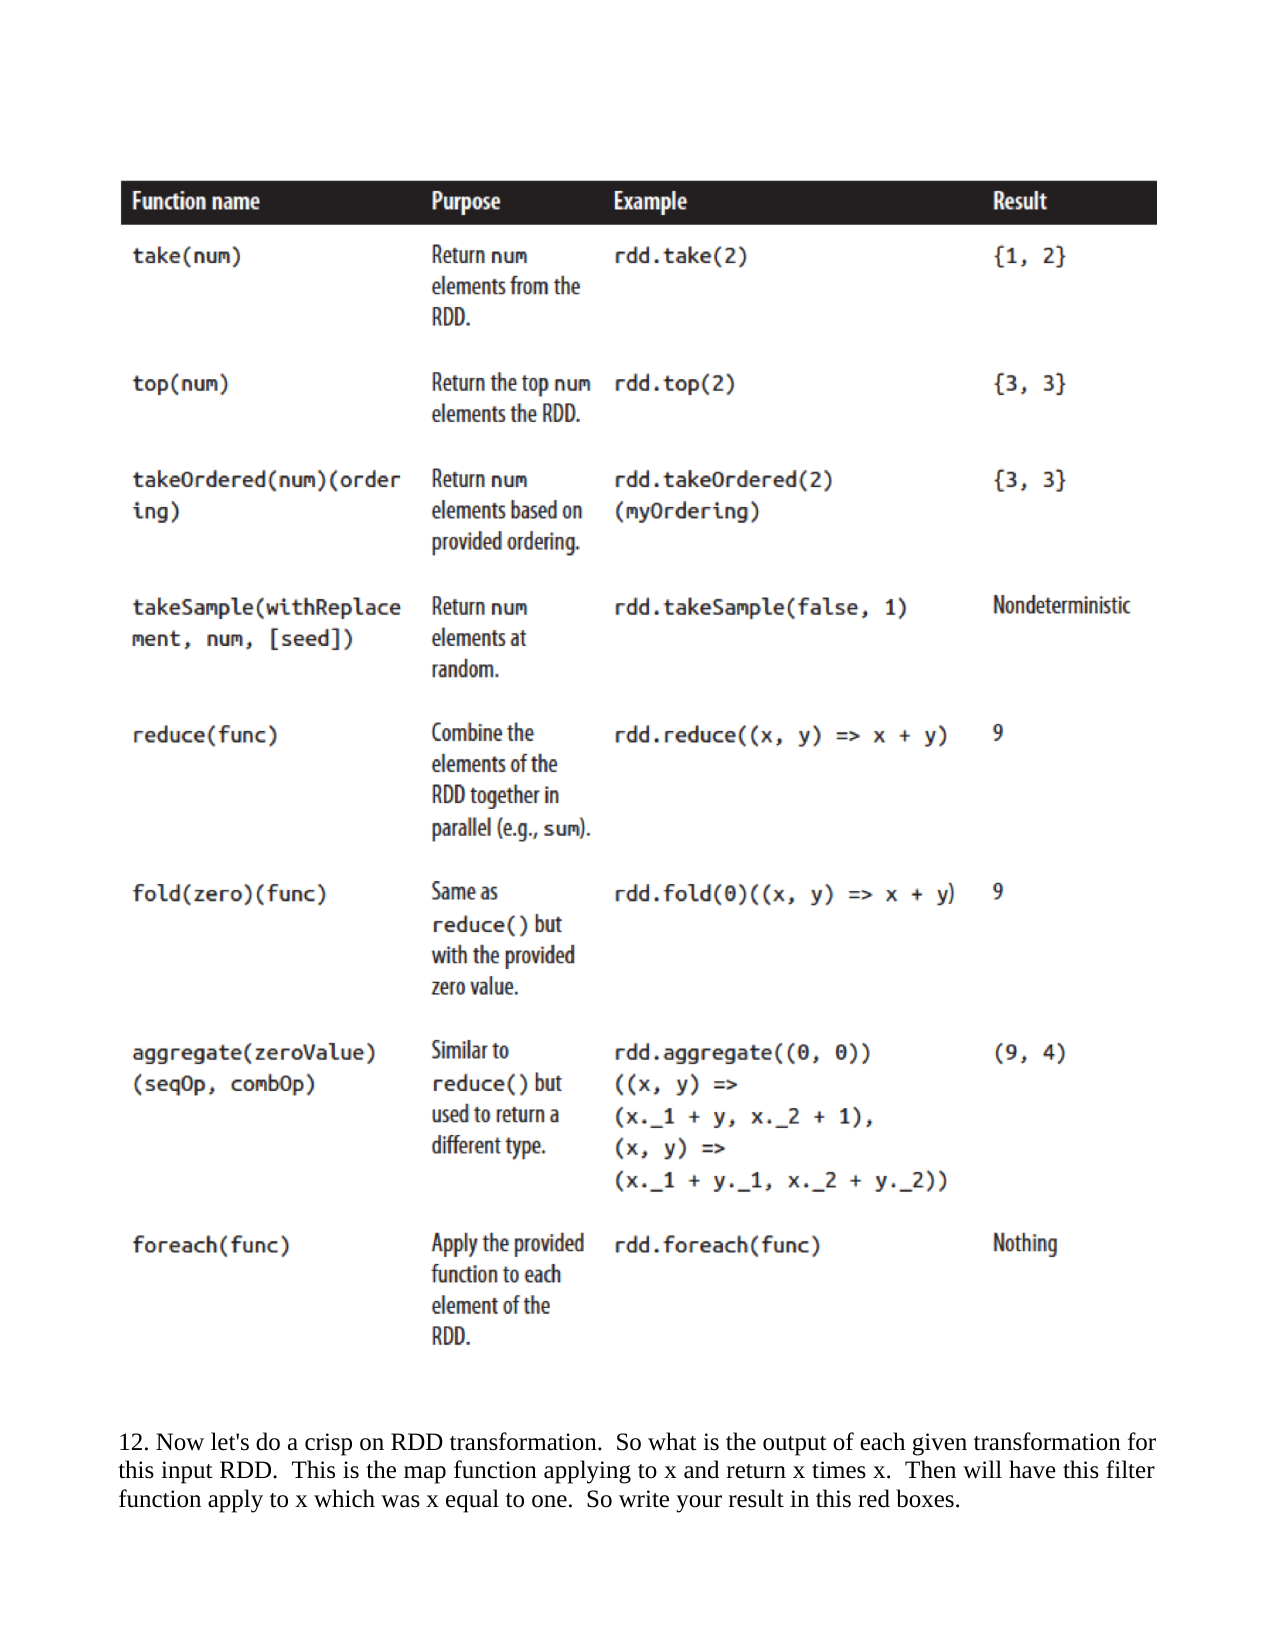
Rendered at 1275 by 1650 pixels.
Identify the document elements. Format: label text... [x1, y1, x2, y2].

text 12. Now let's do a crisp on RDD transformation. So what is the output of each given transformation for this input RDD. This is the map function applying to x and return x times x. Then will have this filter function apply to x which was x equal to one. So write your result in this red boxes. [118, 1427, 1157, 1513]
picture [118, 175, 1157, 1370]
